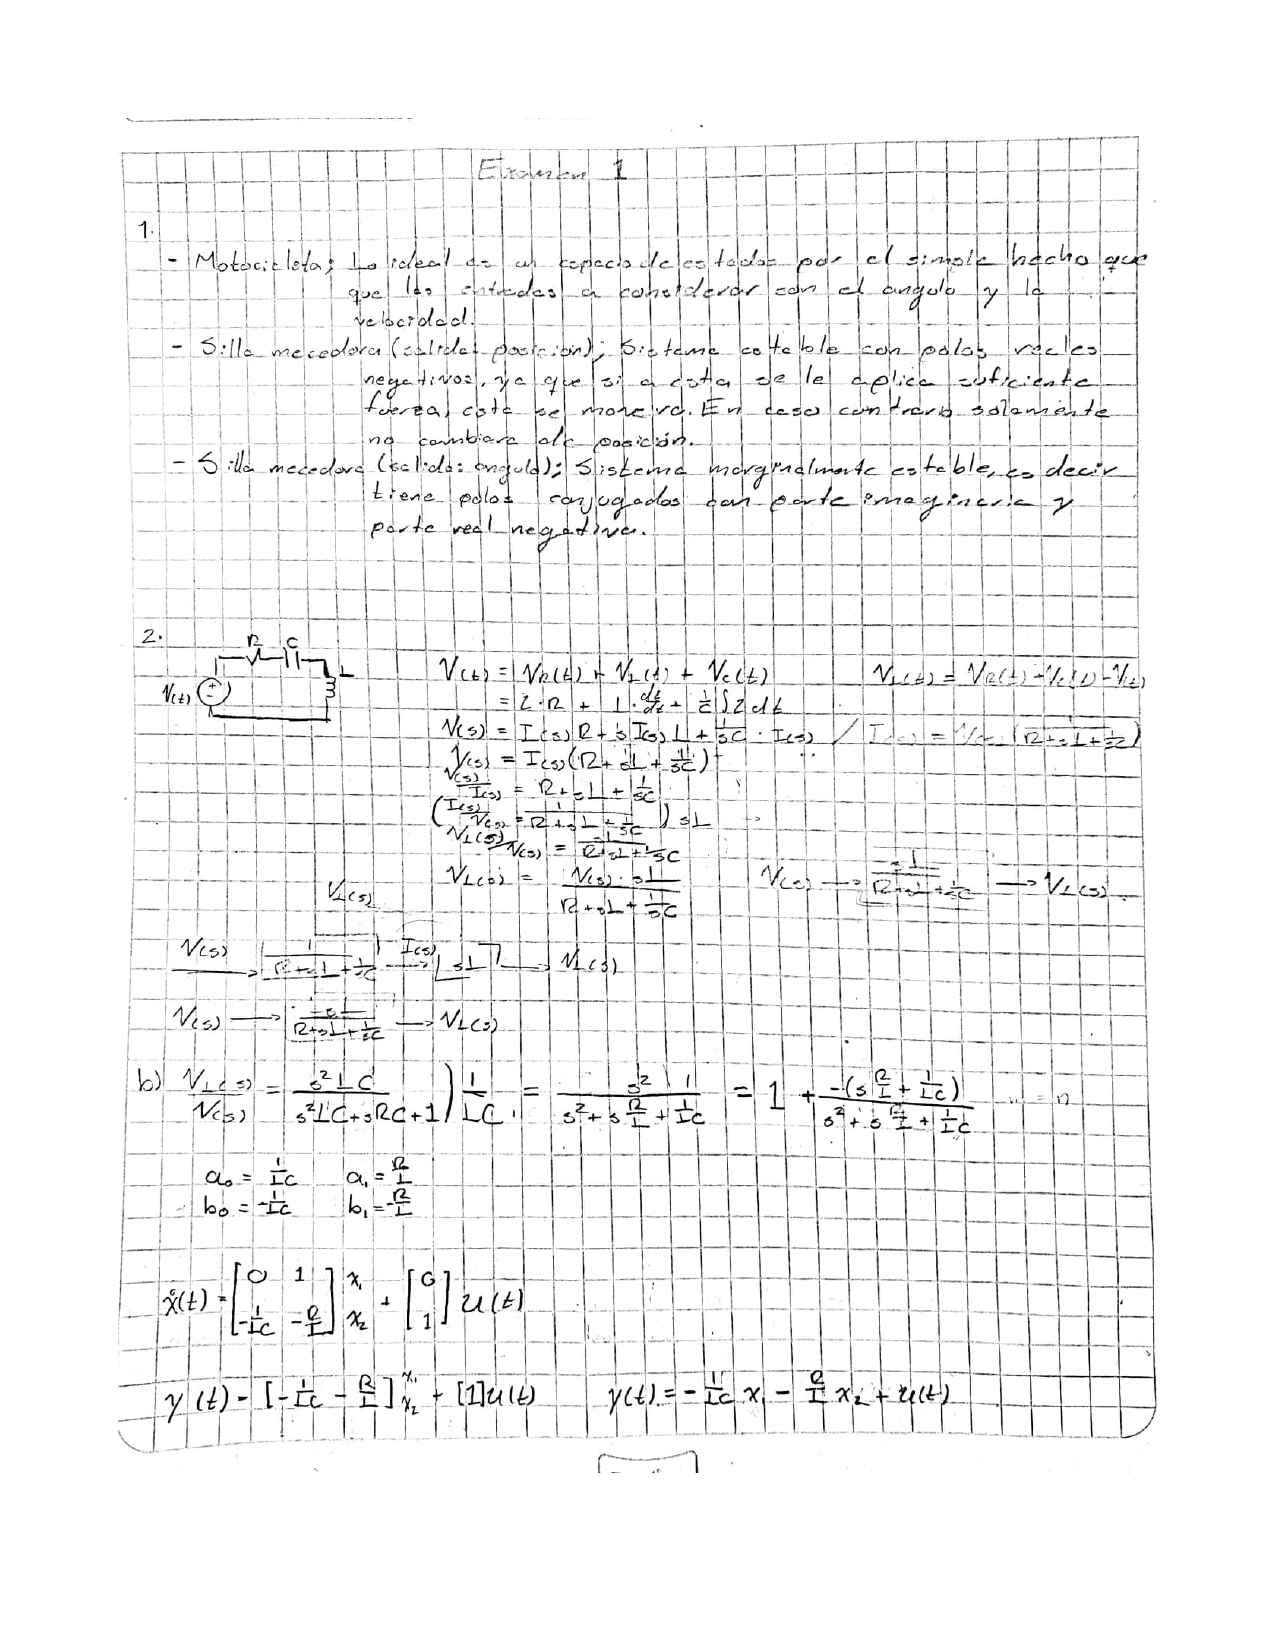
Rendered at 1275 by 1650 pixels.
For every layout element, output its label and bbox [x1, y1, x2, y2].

picture [118, 118, 1157, 1473]
